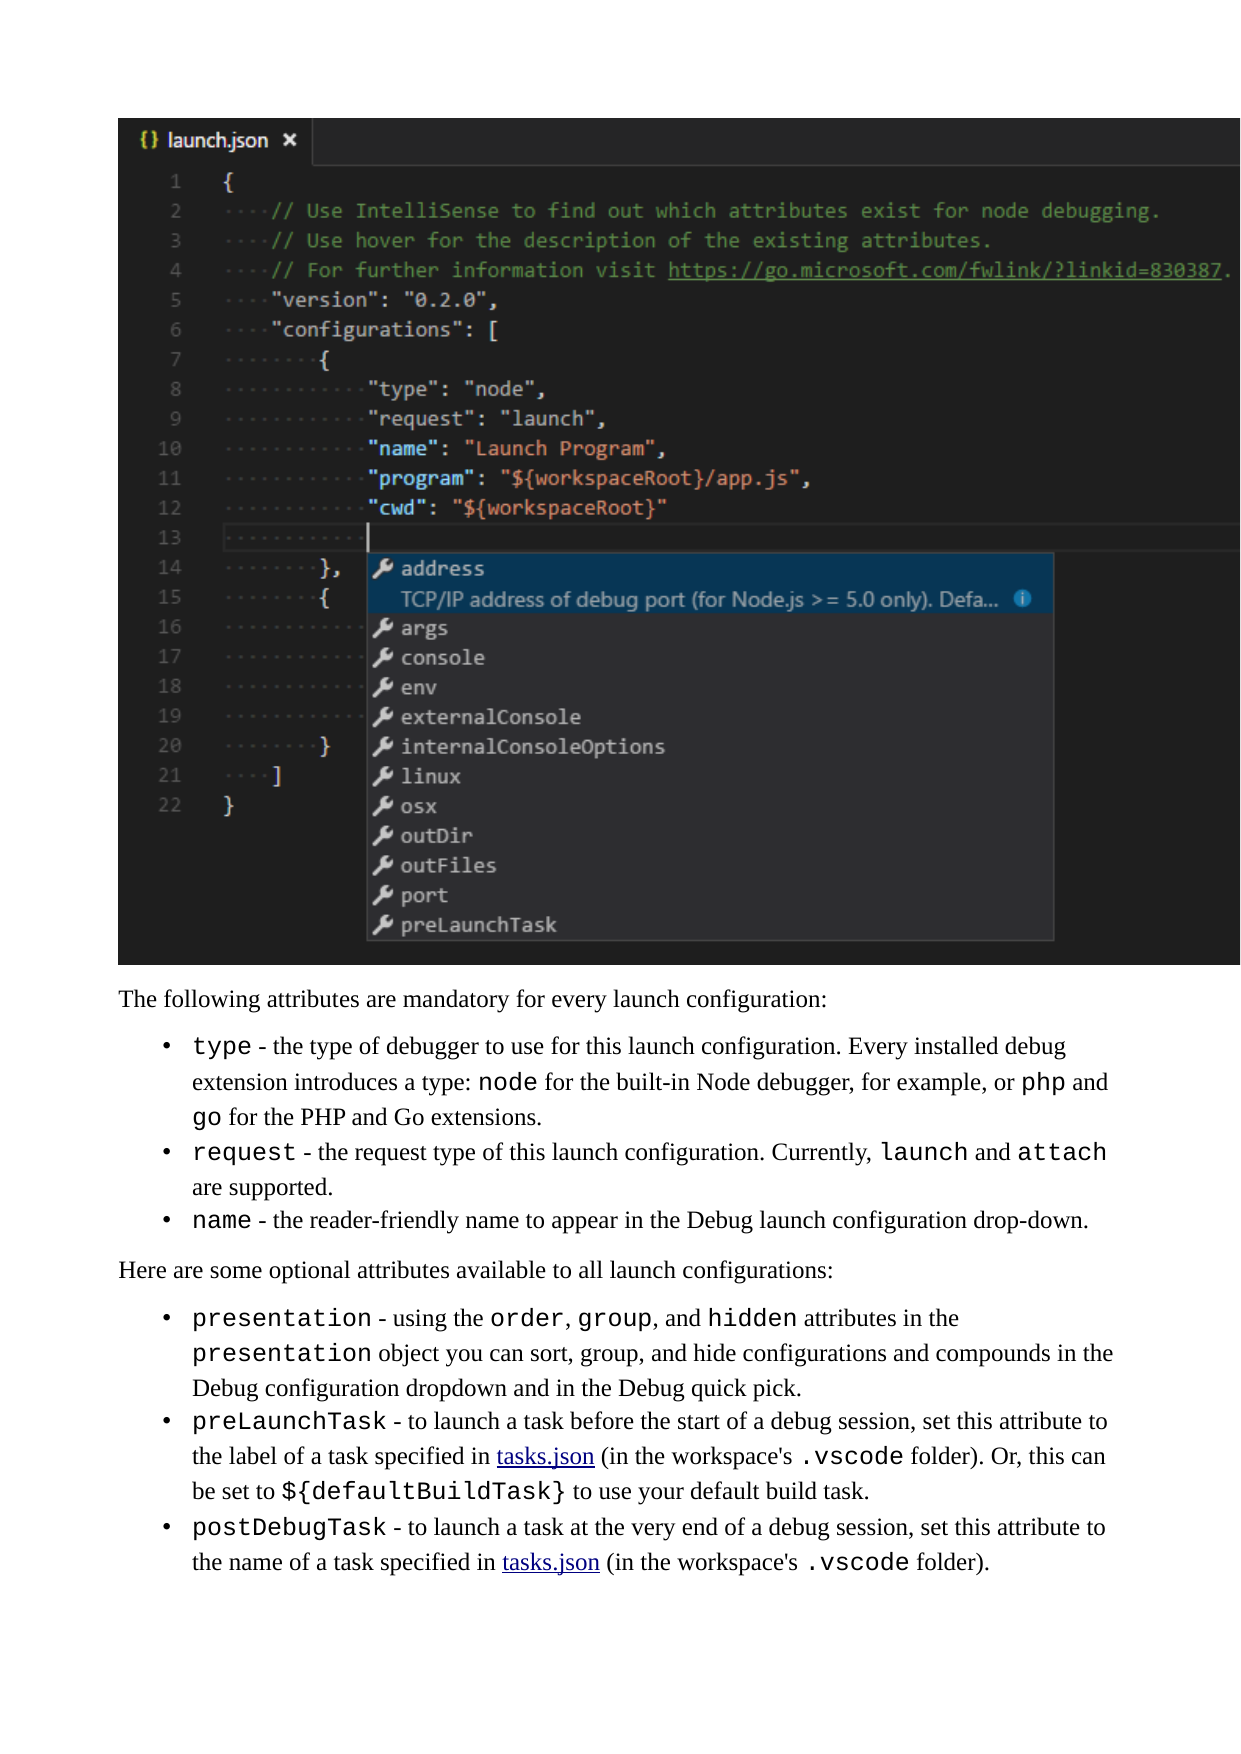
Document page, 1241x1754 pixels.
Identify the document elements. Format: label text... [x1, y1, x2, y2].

list preLaunchTask - to launch a task before the start of a debug session, set this attribute to the label of a task specified in tasks.json (in the workspace's .vscode folder). Or, this can be set to ${defaultBuildTask} to use your default build task. [162, 1406, 1122, 1507]
picture [118, 118, 1241, 965]
text The following attributes are mandatory for every launch configuration: [118, 984, 1122, 1013]
list postDebugTask - to launch a task at the very end of a debug session, set this attribute to the name of a task specified in tasks.json (in the workspace's .vscode folder). [162, 1512, 1122, 1578]
list name - the reader-friendly name to appear in the Debug launch configuration drop-down. [162, 1205, 1122, 1236]
list request - the request type of this launch configuration. Currently, launch and attach are supported. [162, 1137, 1122, 1201]
list presentation - using the order, group, and hidden attributes in the presentation object you can sort, group, and hide configurations and compounds in the Debug configuration dropdown and in the Debug quick pick. [162, 1303, 1122, 1402]
text Here are some optional attributes available to all launch configurations: [118, 1255, 1122, 1284]
list type - the type of debugger to use for this launch configuration. Every installed debug extension introduces a type: node for the built-in Node debugger, for example, or php and go for the PHP and Go extensions. [162, 1031, 1122, 1132]
